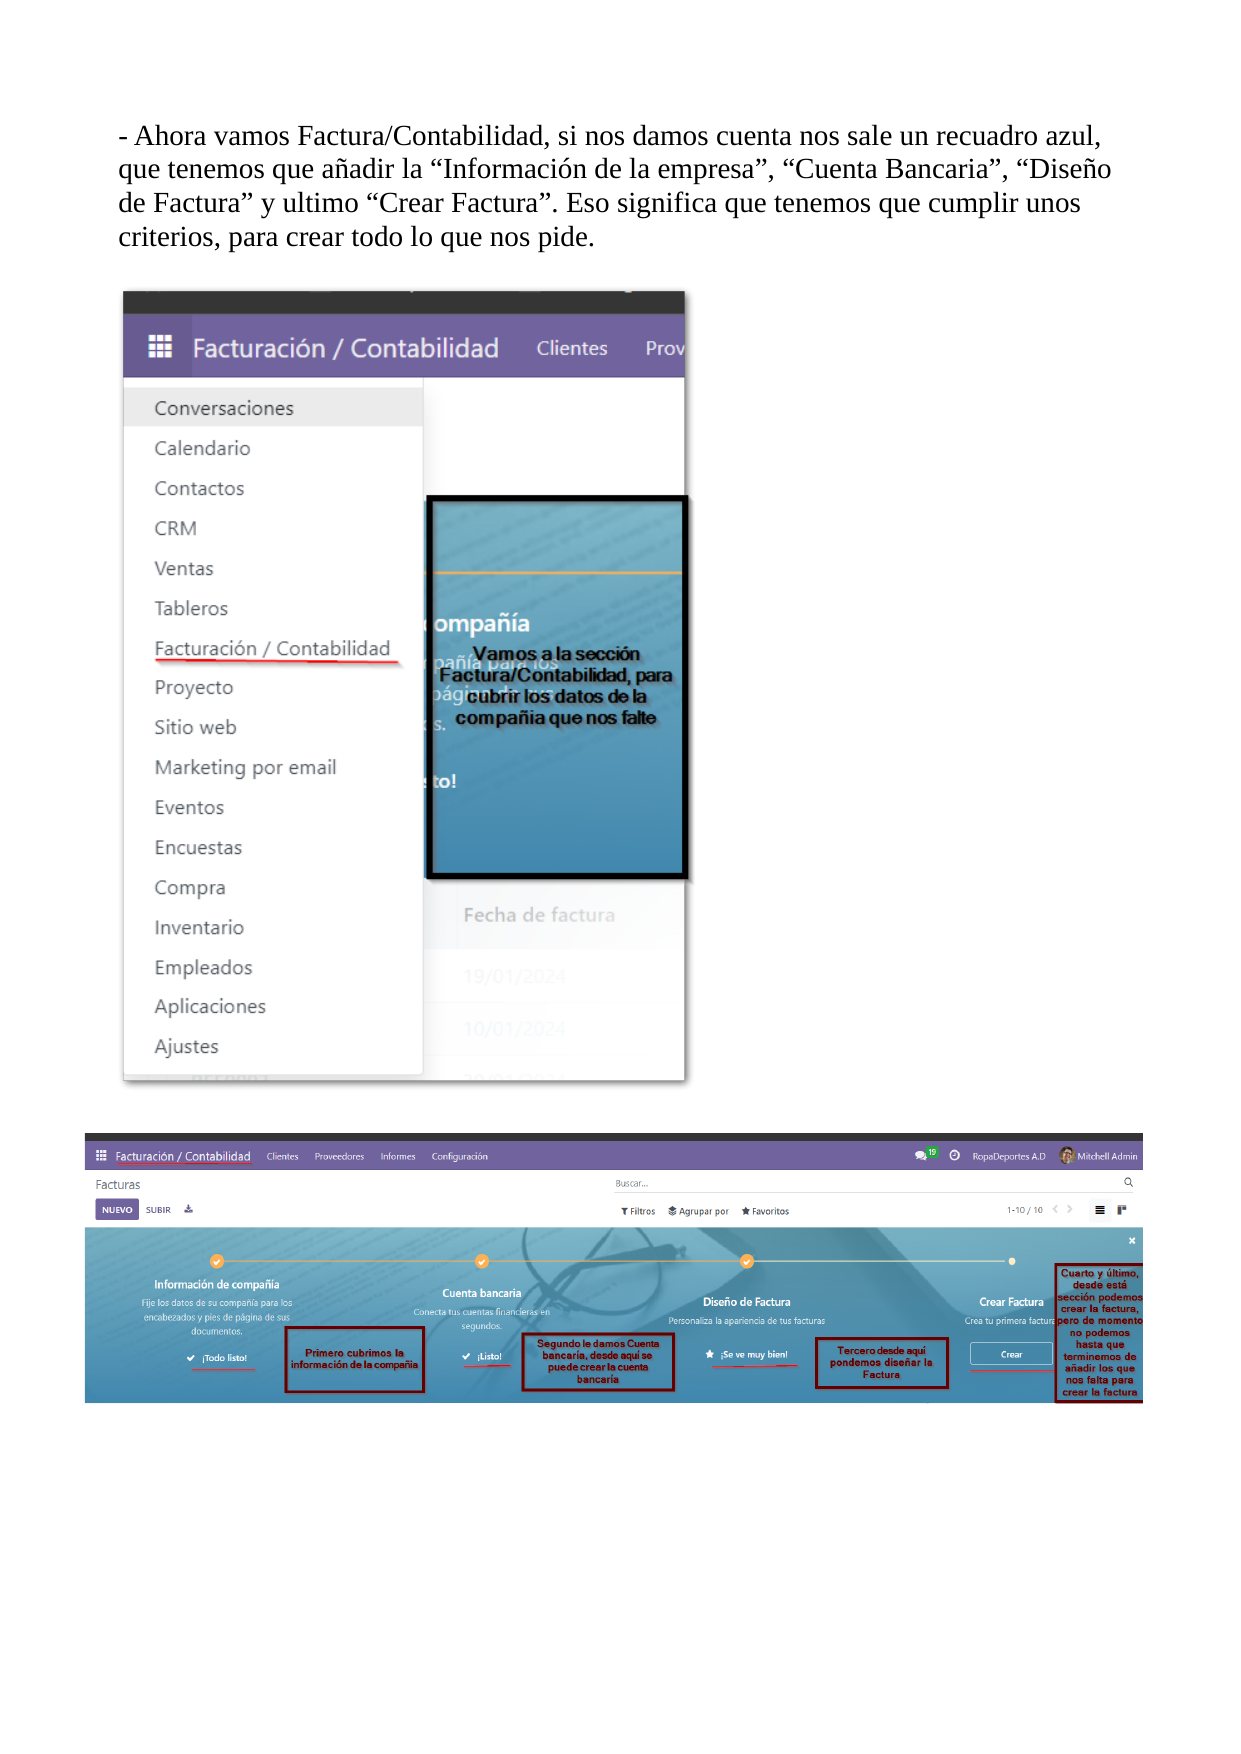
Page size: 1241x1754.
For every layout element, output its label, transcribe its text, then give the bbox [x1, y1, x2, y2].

picture [117, 285, 696, 1092]
picture [84, 1133, 1143, 1404]
text - Ahora vamos Factura/Contabilidad, si nos damos cuenta nos sale un recuadro azul, que tenemos que añadir la “Información de la empresa”, “Cuenta Bancaria”, “Diseño de Factura” y ultimo “Crear Factura”. Eso significa que tenemos que cumplir unos criterios, para crear todo lo que nos pide. [118, 118, 1122, 252]
